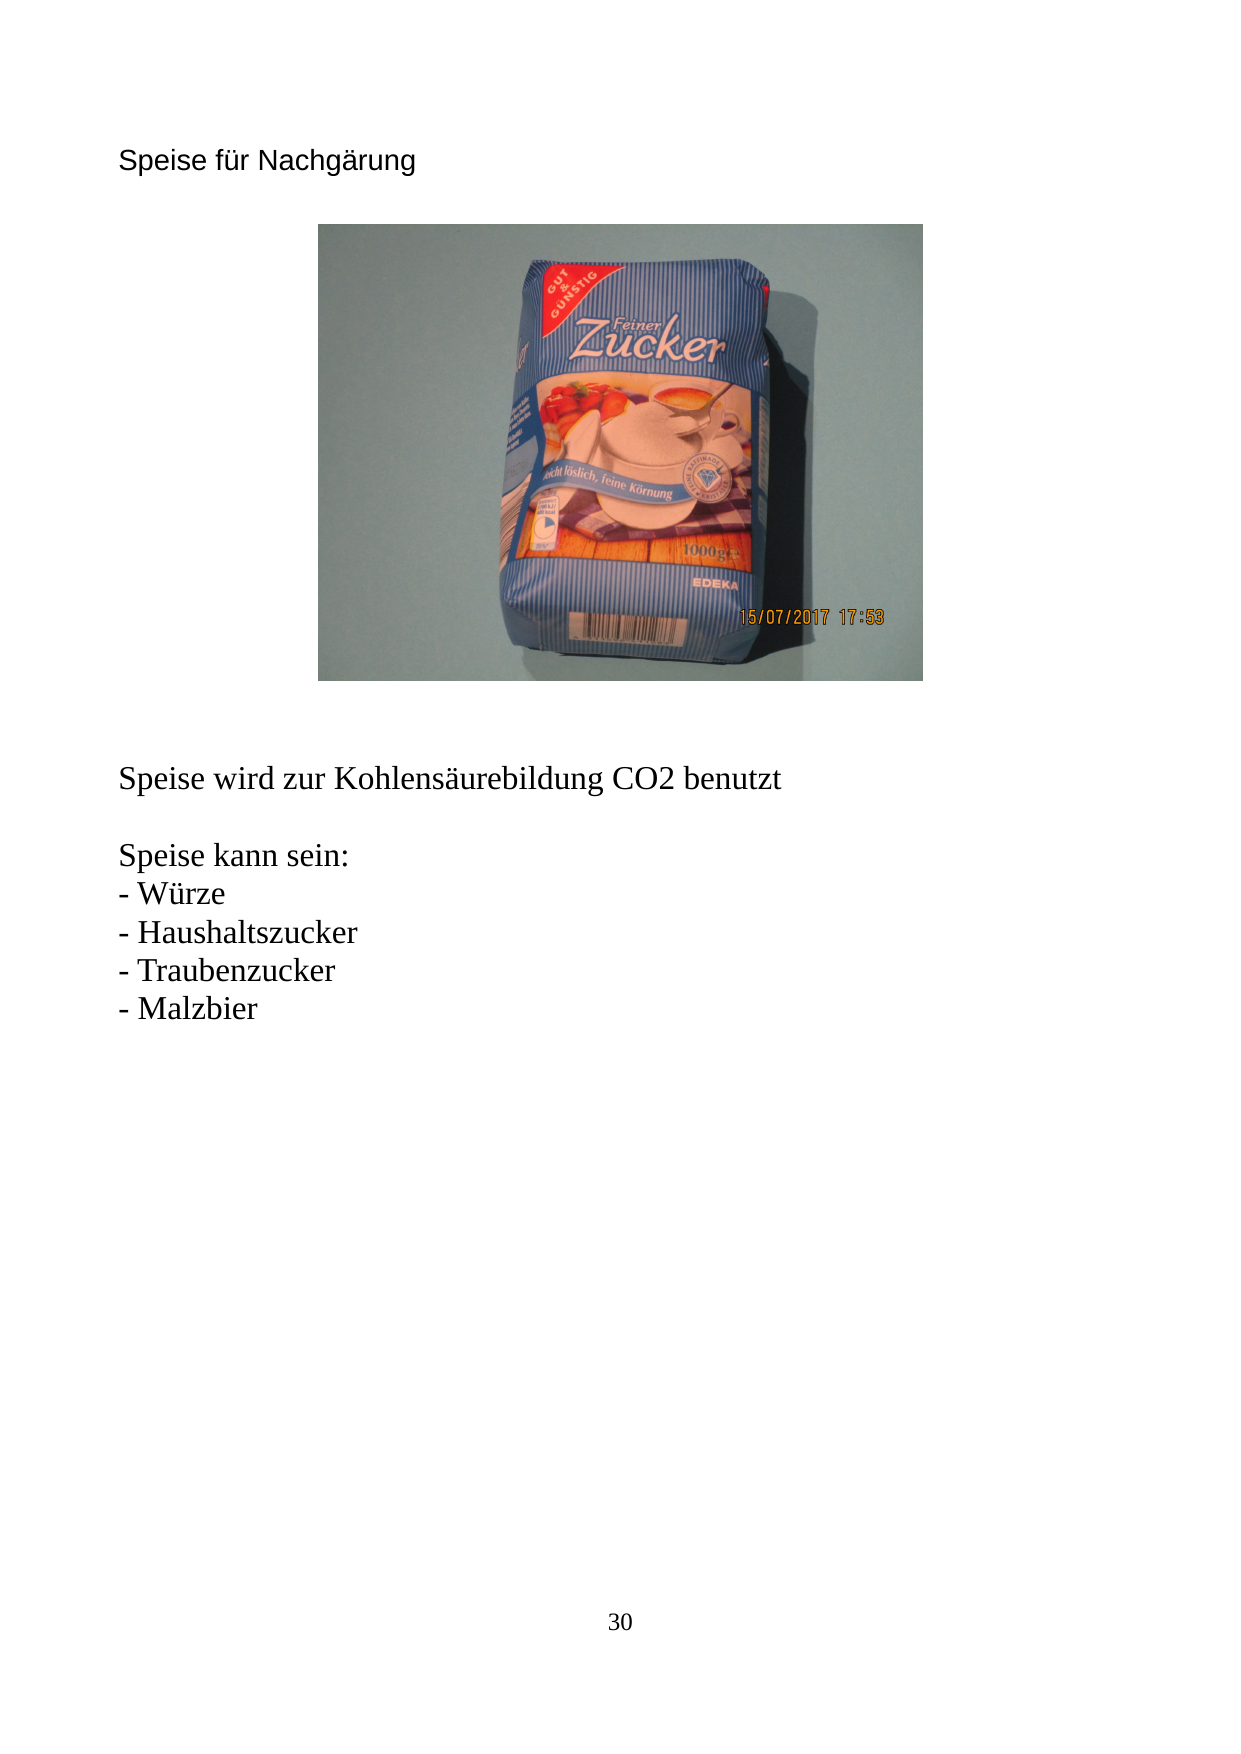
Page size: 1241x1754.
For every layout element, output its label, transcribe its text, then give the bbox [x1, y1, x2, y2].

picture [318, 224, 923, 681]
subtitle Speise für Nachgärung [118, 143, 1122, 177]
text - Malzbier [118, 988, 1122, 1027]
text - Haushaltszucker [118, 912, 1122, 950]
text Speise kann sein: [118, 835, 1122, 873]
text - Traubenzucker [118, 950, 1122, 988]
text Speise wird zur Kohlensäurebildung CO2 benutzt [118, 758, 1122, 797]
text - Würze [118, 873, 1122, 912]
